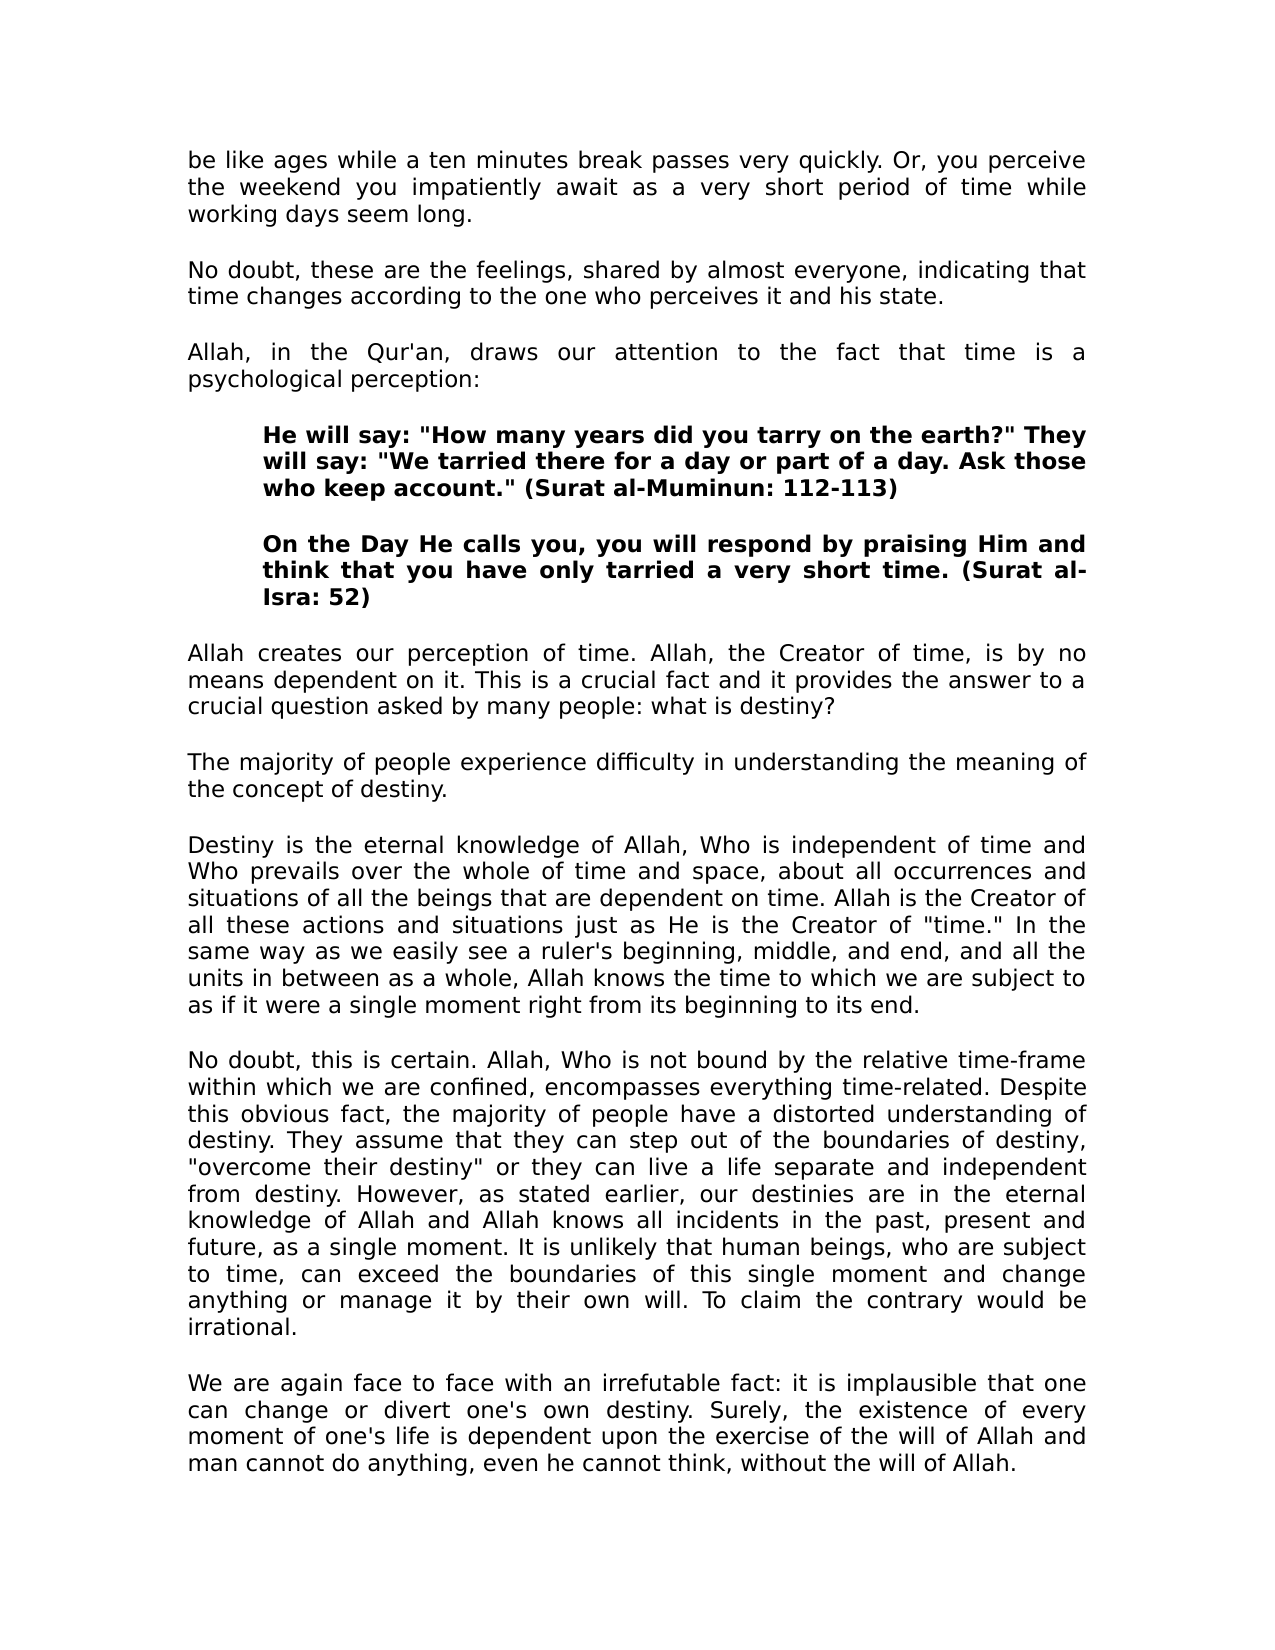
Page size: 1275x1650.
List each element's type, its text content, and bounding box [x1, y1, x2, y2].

text On the Day He calls you, you will respond by praising Him and think that you have only tarried a very short time. (Surat al-Isra: 52) [262, 531, 1088, 611]
text Destiny is the eternal knowledge of Allah, Who is independent of time and Who prevails over the whole of time and space, about all occurrences and situations of all the beings that are dependent on time. Allah is the Creator of all these actions and situations just as He is the Creator of "time." In the same way as we easily see a ruler's beginning, middle, and end, and all the units in between as a whole, Allah knows the time to which we are subject to as if it were a single moment right from its beginning to its end. [187, 832, 1088, 1018]
text No doubt, this is certain. Allah, Who is not bound by the relative time-frame within which we are confined, encompasses everything time-related. Despite this obvious fact, the majority of people have a distorted understanding of destiny. They assume that they can step out of the boundaries of destiny, "overcome their destiny" or they can live a life separate and independent from destiny. However, as stated earlier, our destinies are in the eternal knowledge of Allah and Allah knows all incidents in the past, present and future, as a single moment. It is unlikely that human beings, who are subject to time, can exceed the boundaries of this single moment and change anything or manage it by their own will. To claim the contrary would be irrational. [187, 1048, 1088, 1341]
text He will say: "How many years did you tarry on the earth?" They will say: "We tarried there for a day or part of a day. Ask those who keep account." (Surat al-Muminun: 112-113) [262, 422, 1088, 502]
text Allah, in the Qur'an, draws our attention to the fact that time is a psychological perception: [187, 339, 1088, 393]
text We are again face to face with an irrefutable fact: it is implausible that one can change or divert one's own destiny. Surely, the existence of every moment of one's life is dependent upon the exercise of the will of Allah and man cannot do anything, even he cannot think, without the will of Allah. [187, 1370, 1088, 1477]
text Allah creates our perception of time. Allah, the Creator of time, is by no means dependent on it. This is a crucial fact and it provides the answer to a crucial question asked by many people: what is destiny? [187, 640, 1088, 720]
text No doubt, these are the feelings, shared by almost everyone, indicating that time changes according to the one who perceives it and his state. [187, 257, 1088, 310]
text be like ages while a ten minutes break passes very quickly. Or, you perceive the weekend you impatiently await as a very short period of time while working days seem long. [187, 148, 1088, 228]
text The majority of people experience difficulty in understanding the meaning of the concept of destiny. [187, 749, 1088, 803]
